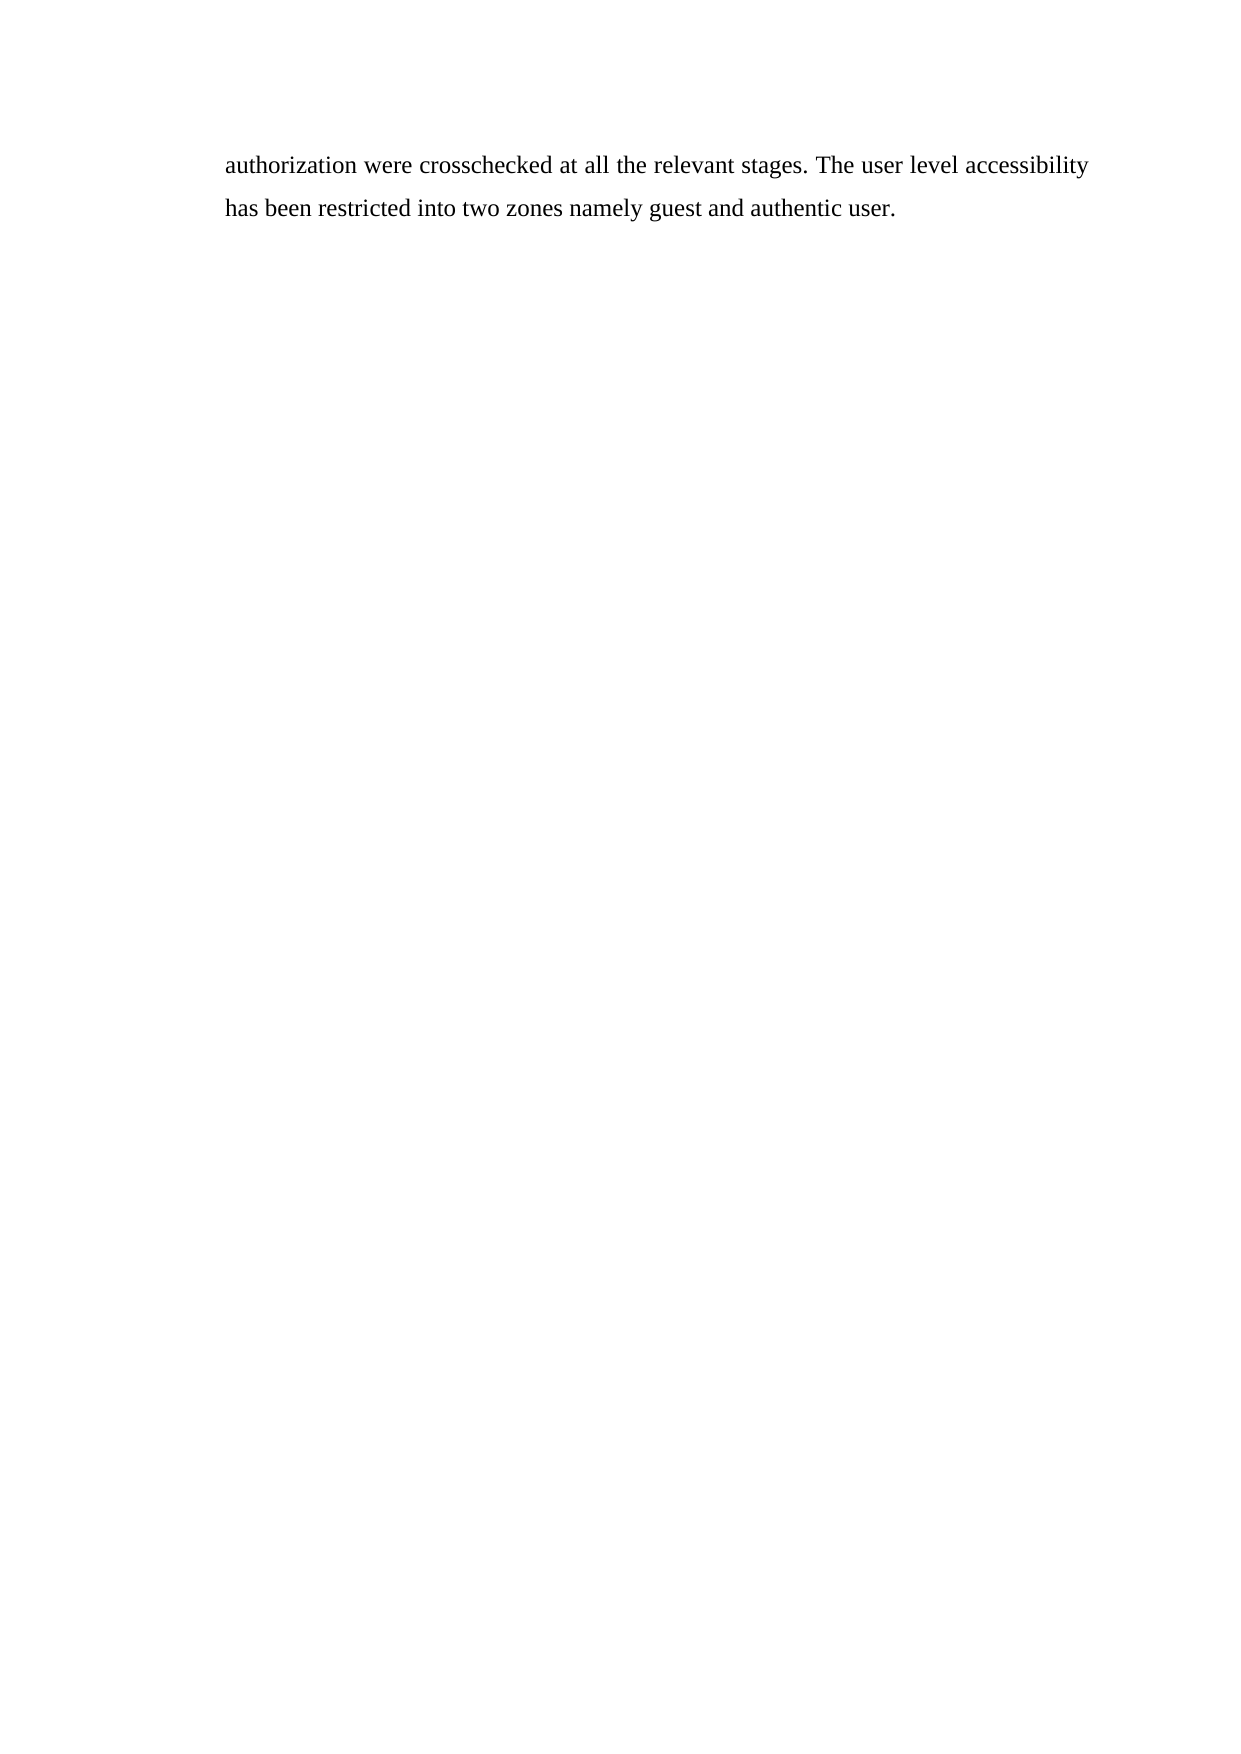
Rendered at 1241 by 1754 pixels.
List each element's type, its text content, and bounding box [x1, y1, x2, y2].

text authorization were crosschecked at all the relevant stages. The user level accessibility has been restricted into two zones namely guest and authentic user. [225, 150, 1090, 222]
